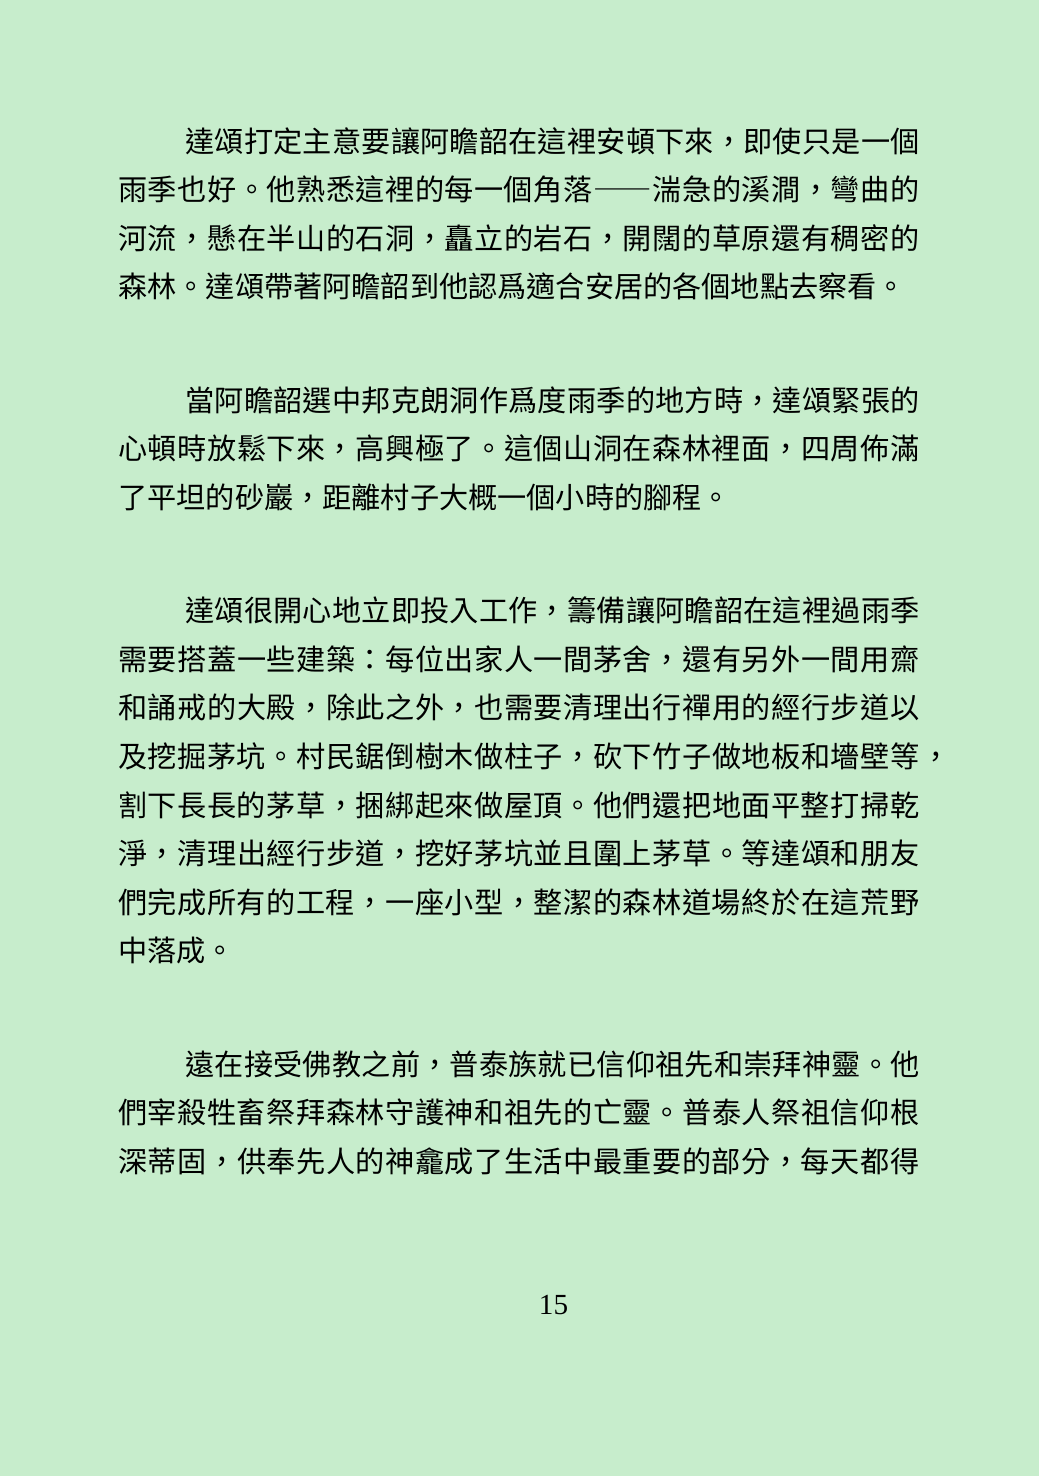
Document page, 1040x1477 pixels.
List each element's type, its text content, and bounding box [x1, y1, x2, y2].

text 當阿瞻韶選中邦克朗洞作爲度雨季的地方時，達頌緊張的心頓時放鬆下來，高興極了。這個山洞在森林裡面，四周佈滿了平坦的砂巖，距離村子大概一個小時的腳程。 [118, 377, 921, 517]
text 達頌打定主意要讓阿瞻韶在這裡安頓下來，即使只是一個雨季也好。他熟悉這裡的每一個角落——湍急的溪澗，彎曲的河流，懸在半山的石洞，矗立的岩石，開闊的草原還有稠密的森林。達頌帶著阿瞻韶到他認爲適合安居的各個地點去察看。 [118, 118, 921, 306]
text 遠在接受佛教之前，普泰族就已信仰祖先和崇拜神靈。他們宰殺牲畜祭拜森林守護神和祖先的亡靈。普泰人祭祖信仰根深蒂固，供奉先人的神龕成了生活中最重要的部分，每天都得祭祀告慰死去已久的歷代祖先。他們相信祭拜祖先會保佑子孫、房子，甚至村莊倖免於災禍，同時赦免子孫因忽略了這項神聖任務所犯的罪過。如果事事順利的話，這表示神靈滿意這家人的表現；若是不順，則意味著怠慢祭拜，惹怒了神靈。因此做任何事之前都要先選吉日，並且準備供品以討好當地的神靈。這些神靈包括天神地神水神和稻神，由於生活跟水以及稻米有密切的關係，普泰族流傳著一則老話：「吃飯時不要忘記稻神，也不要疏忽提供漁獲的水神。」 [118, 1041, 921, 1181]
text 達頌很開心地立即投入工作，籌備讓阿瞻韶在這裡過雨季，需要搭蓋一些建築：每位出家人一間茅舍，還有另外一間用齋和誦戒的大殿，除此之外，也需要清理出行禪用的經行步道以及挖掘茅坑。村民鋸倒樹木做柱子，砍下竹子做地板和墻壁等，割下長長的茅草，捆綁起來做屋頂。他們還把地面平整打掃乾淨，清理出經行步道，挖好茅坑並且圍上茅草。等達頌和朋友們完成所有的工程，一座小型，整潔的森林道場終於在這荒野中落成。 [118, 588, 921, 970]
